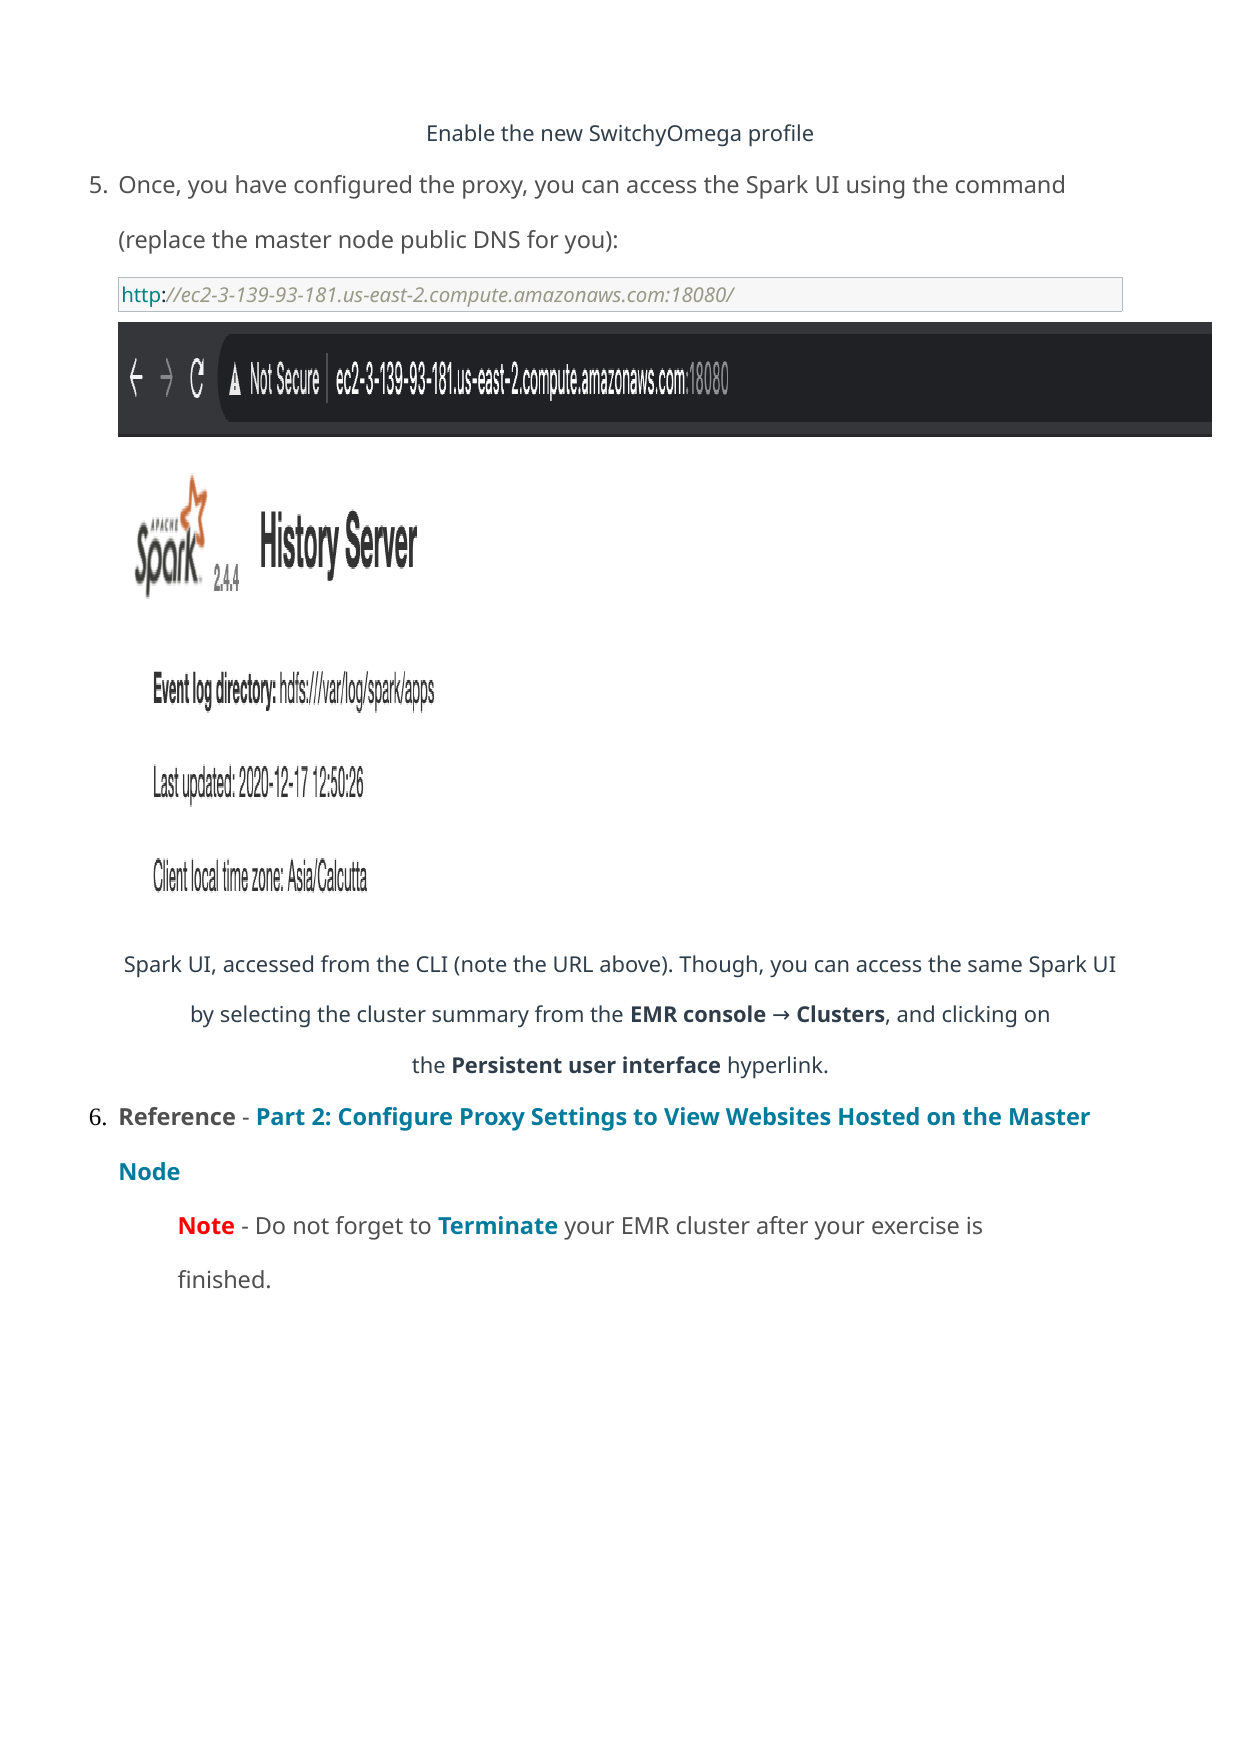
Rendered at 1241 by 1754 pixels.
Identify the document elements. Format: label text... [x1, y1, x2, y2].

text Note - Do not forget to Terminate your EMR cluster after your exercise is finished. [177, 1209, 1063, 1295]
picture [118, 322, 1212, 945]
text Spark UI, accessed from the CLI (note the URL above). Though, you can access the same Spark UI by selecting the cluster summary from the EMR console → Clusters, and clicking on the Persistent user interface hyperlink. [118, 949, 1122, 1080]
list http://ec2-3-139-93-181.us-east-2.compute.amazonaws.com:18080/ [119, 278, 1122, 311]
text Enable the new SwitchyOmega profile [118, 118, 1122, 148]
list Reference - Part 2: Configure Proxy Settings to View Websites Hosted on the Master Node [118, 1101, 1122, 1187]
list Once, you have configured the proxy, you can access the Spark UI using the command (replace the master node public DNS for you): [118, 169, 1122, 255]
